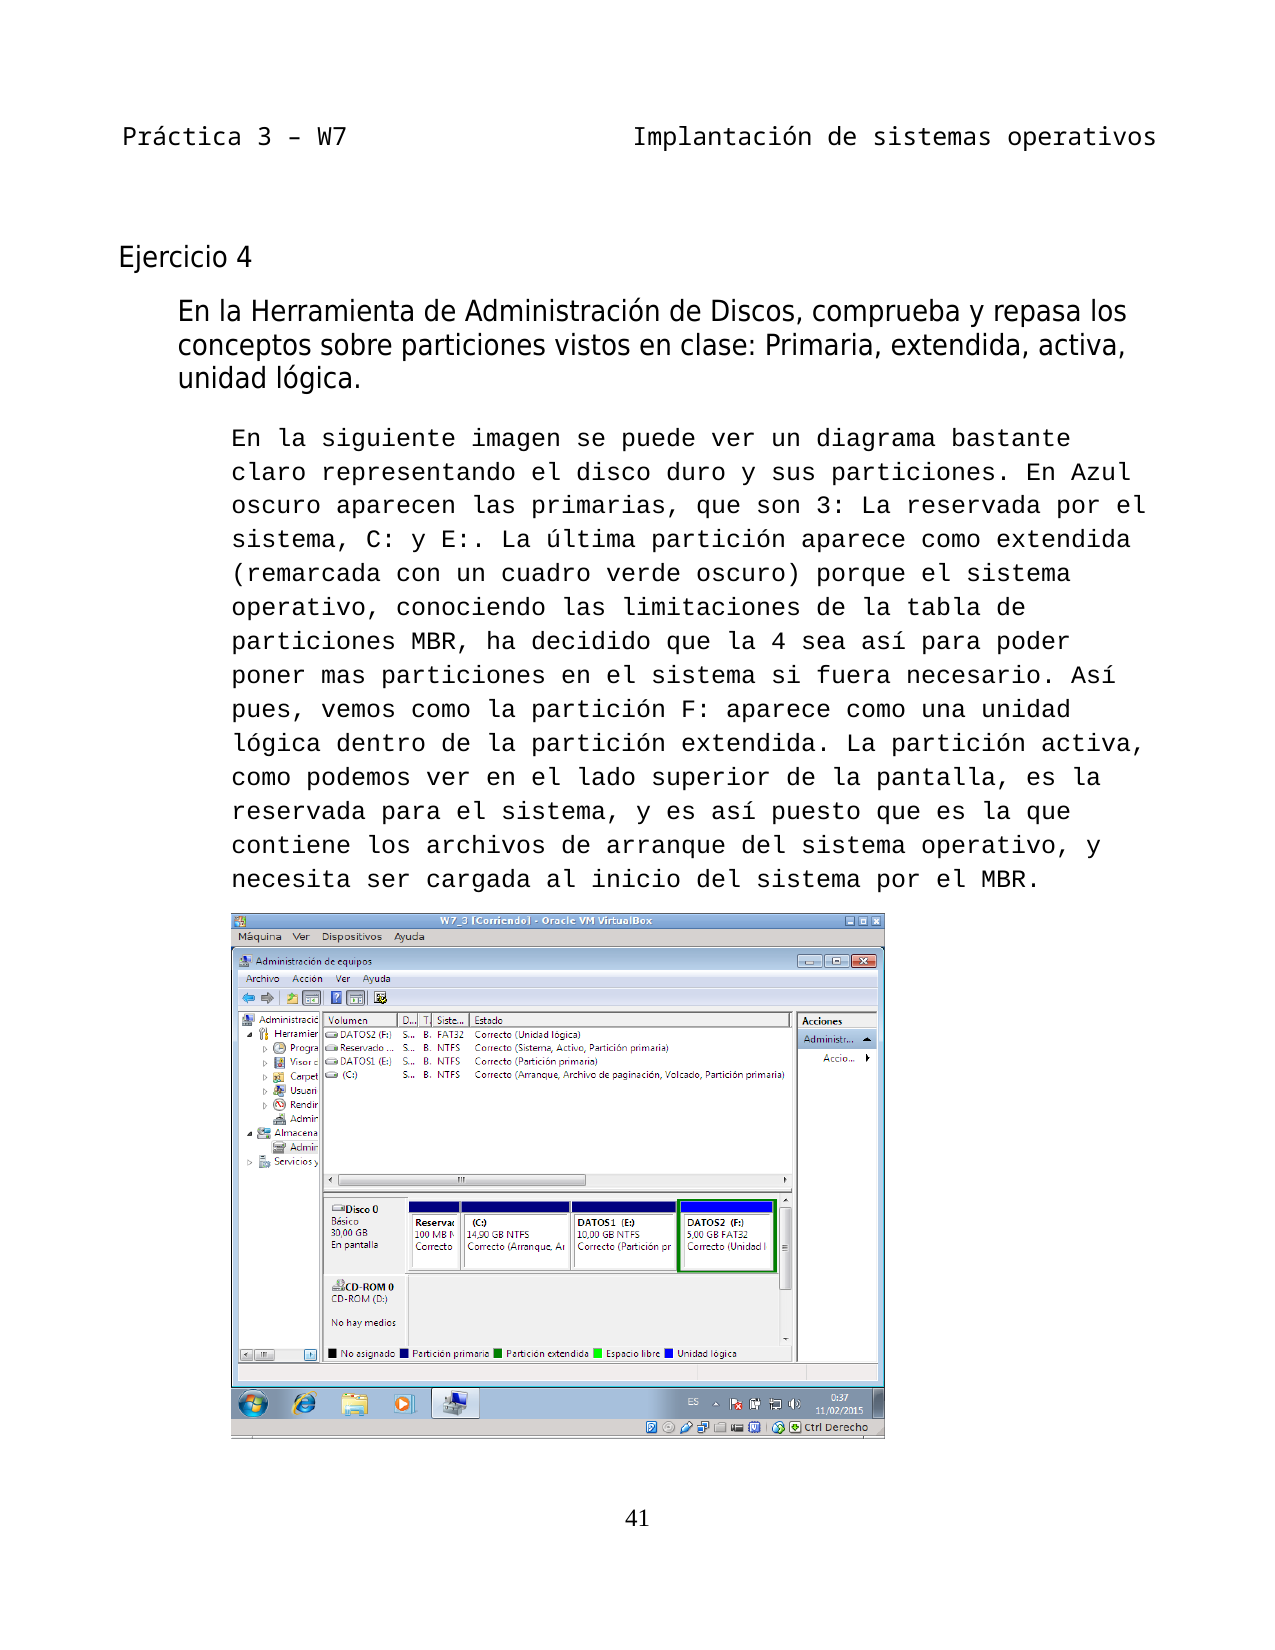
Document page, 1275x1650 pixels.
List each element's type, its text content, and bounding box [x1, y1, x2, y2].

picture [231, 913, 885, 1439]
text Ejercicio 4 [118, 241, 1157, 275]
text En la siguiente imagen se puede ver un diagrama bastante claro representando el disco duro y sus particiones. En Azul oscuro aparecen las primarias, que son 3: La reservada por el sistema, C: y E:. La última partición aparece como extendida (remarcada con un cuadro verde oscuro) porque el sistema operativo, conociendo las limitaciones de la tabla de particiones MBR, ha decidido que la 4 sea así para poder poner mas particiones en el sistema si fuera necesario. Así pues, vemos como la partición F: aparece como una unidad lógica dentro de la partición extendida. La partición activa, como podemos ver en el lado superior de la pantalla, es la reservada para el sistema, y es así puesto que es la que contiene los archivos de arranque del sistema operativo, y necesita ser cargada al inicio del sistema por el MBR. [231, 425, 1157, 895]
text En la Herramienta de Administración de Discos, comprueba y repasa los conceptos sobre particiones vistos en clase: Primaria, extendida, activa, unidad lógica. [177, 294, 1157, 396]
